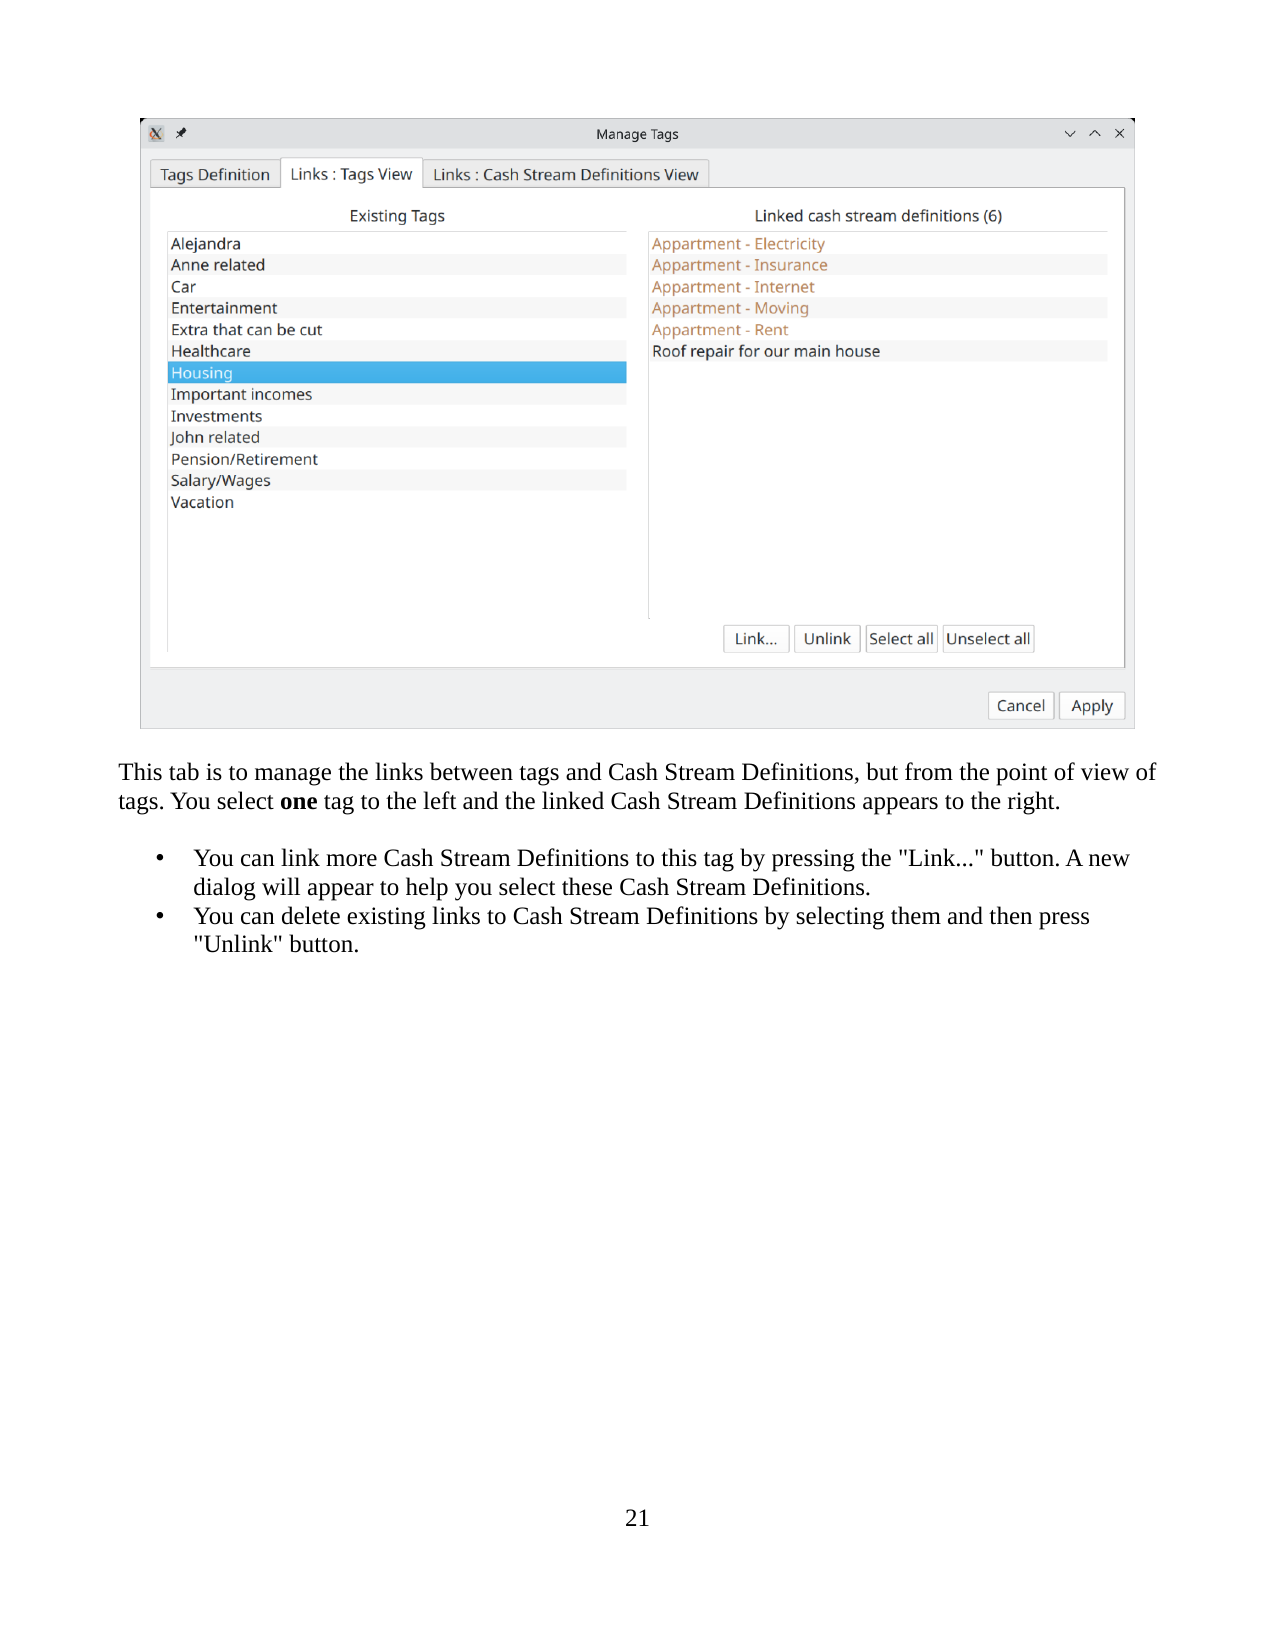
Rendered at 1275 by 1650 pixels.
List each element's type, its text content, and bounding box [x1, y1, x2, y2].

list You can delete existing links to Cash Stream Definitions by selecting them and then press "Unlink" button. [156, 901, 1157, 958]
picture [140, 118, 1135, 729]
list You can link more Cash Stream Definitions to this tag by pressing the "Link..." button. A new dialog will appear to help you select these Cash Stream Definitions. [156, 843, 1157, 901]
text This tab is to manage the links between tags and Cash Stream Definitions, but from the point of view of tags. You select one tag to the left and the linked Cash Stream Definitions appears to the right. [118, 757, 1157, 814]
